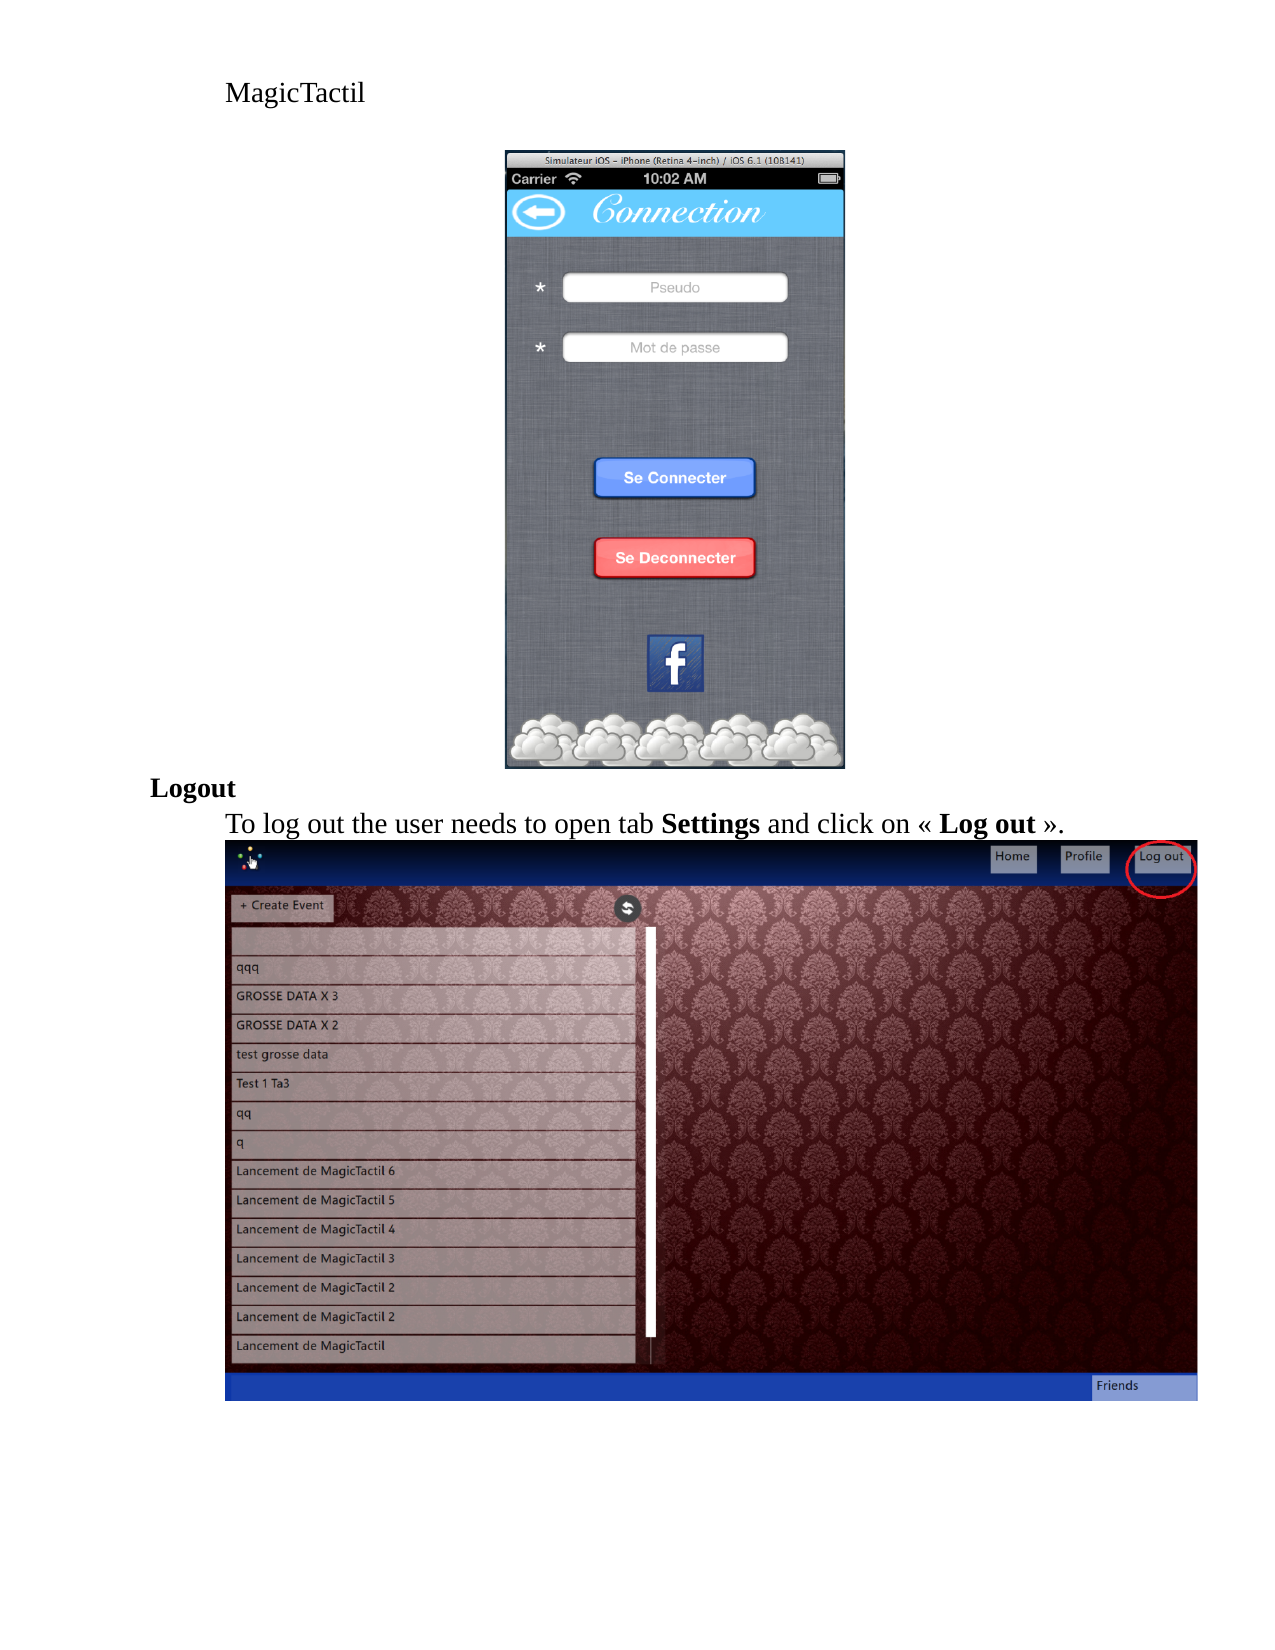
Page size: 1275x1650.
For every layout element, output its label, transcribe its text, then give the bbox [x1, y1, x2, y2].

picture [225, 840, 1199, 1401]
subtitle Logout [150, 771, 1125, 803]
picture [504, 150, 846, 769]
text To log out the user needs to open tab Settings and click on « Log out ». [225, 806, 1125, 840]
